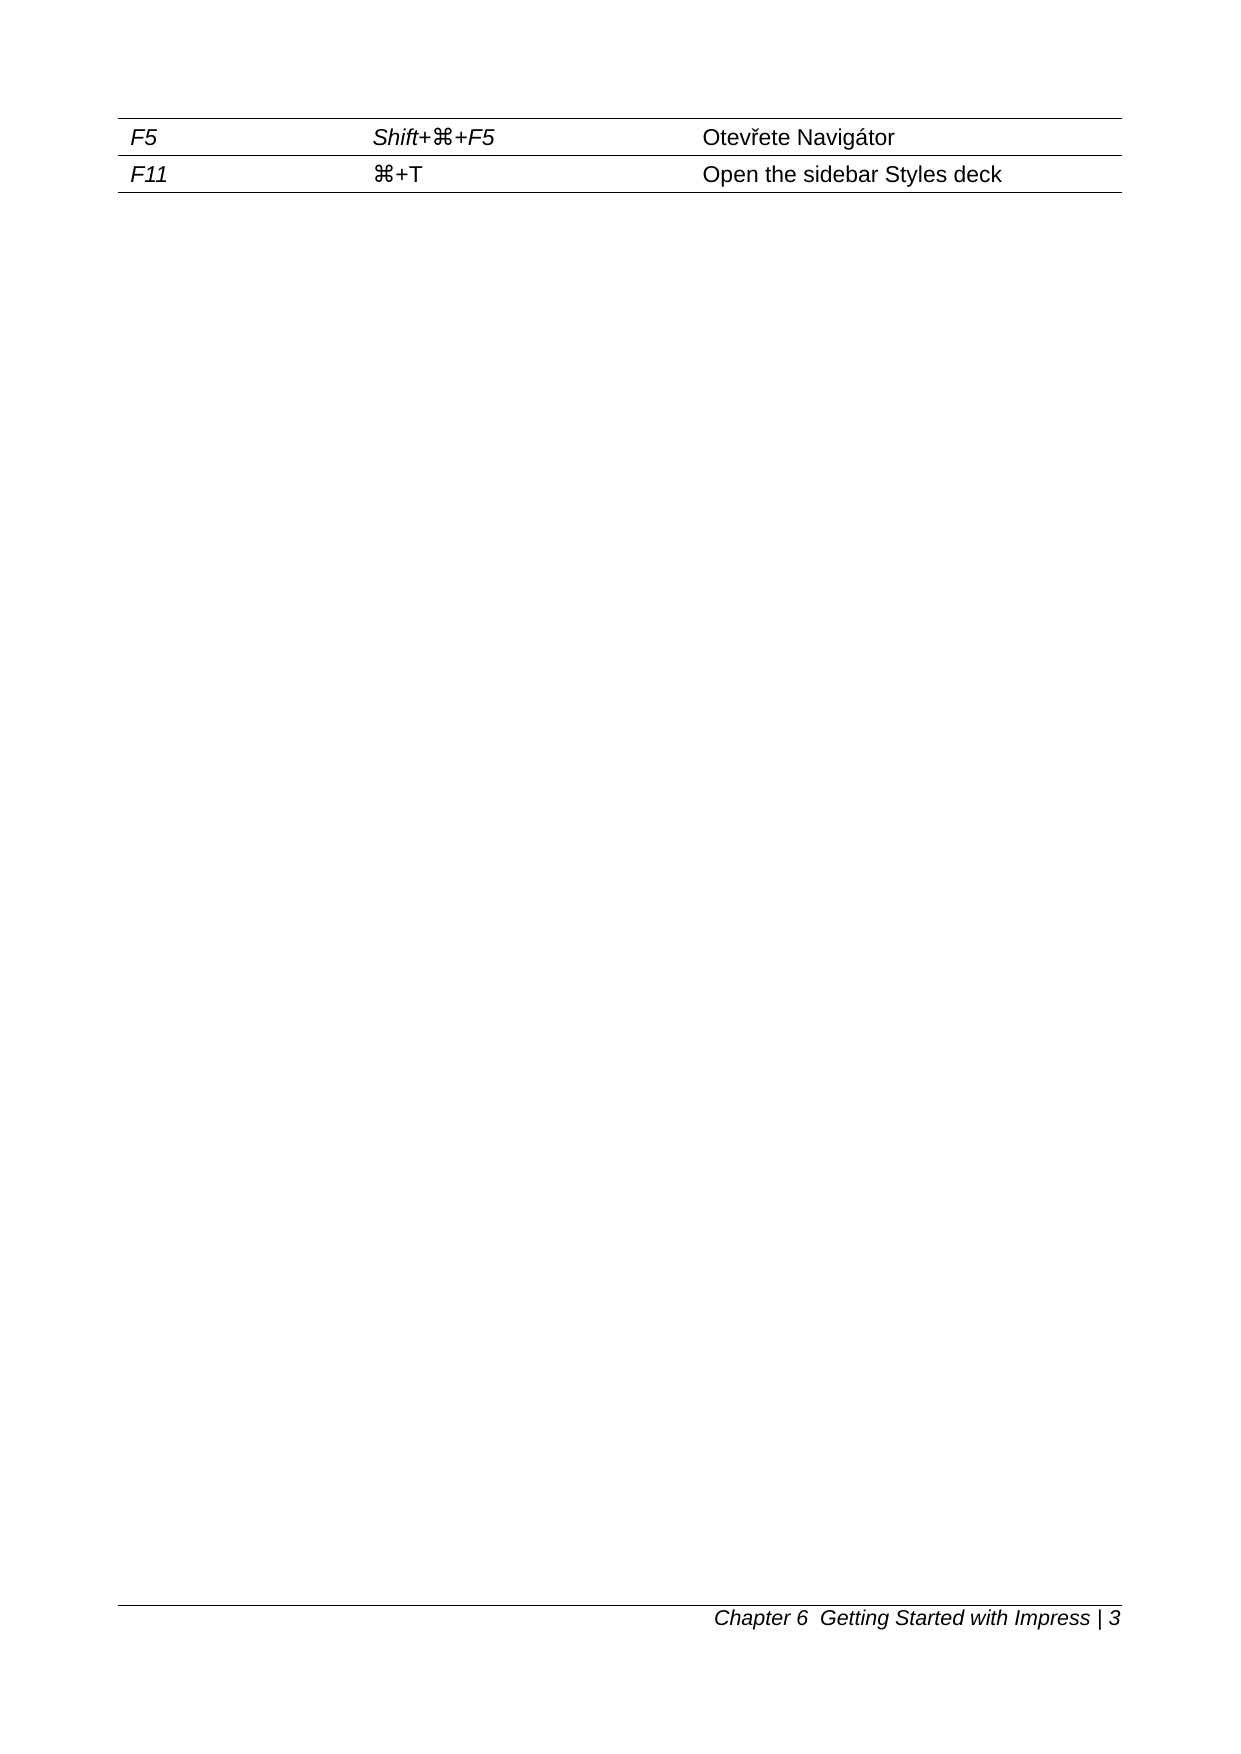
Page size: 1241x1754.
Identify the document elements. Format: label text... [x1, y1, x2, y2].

table_cell ⌘+T [360, 156, 690, 192]
table_cell Open the sidebar Styles deck [690, 156, 1122, 192]
table_cell F5 [118, 119, 360, 155]
table_cell Shift+⌘+F5 [360, 119, 690, 155]
table_cell Otevřete Navigátor [690, 119, 1122, 155]
table_cell F11 [118, 156, 360, 192]
